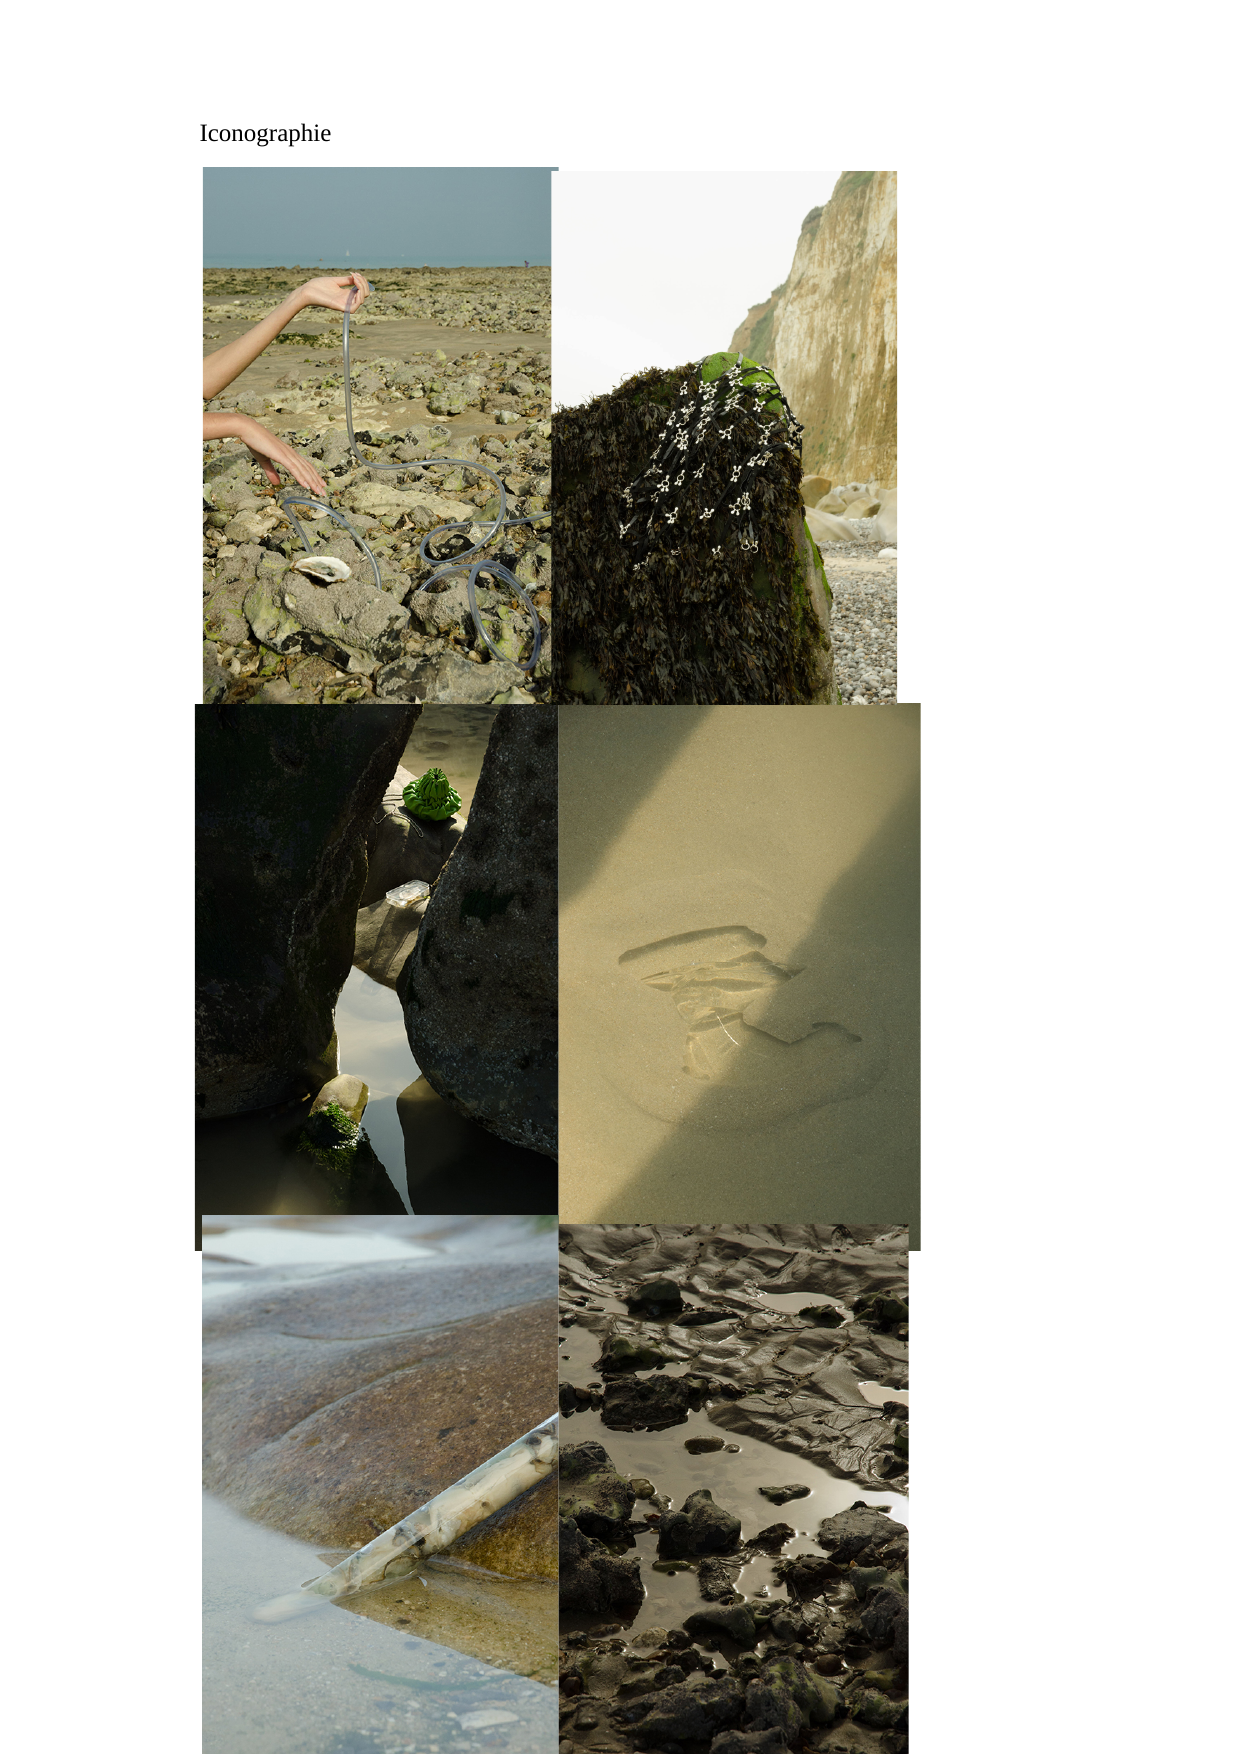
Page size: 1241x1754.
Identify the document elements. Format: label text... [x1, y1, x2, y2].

picture [194, 167, 921, 1754]
text Iconographie [118, 118, 1122, 147]
